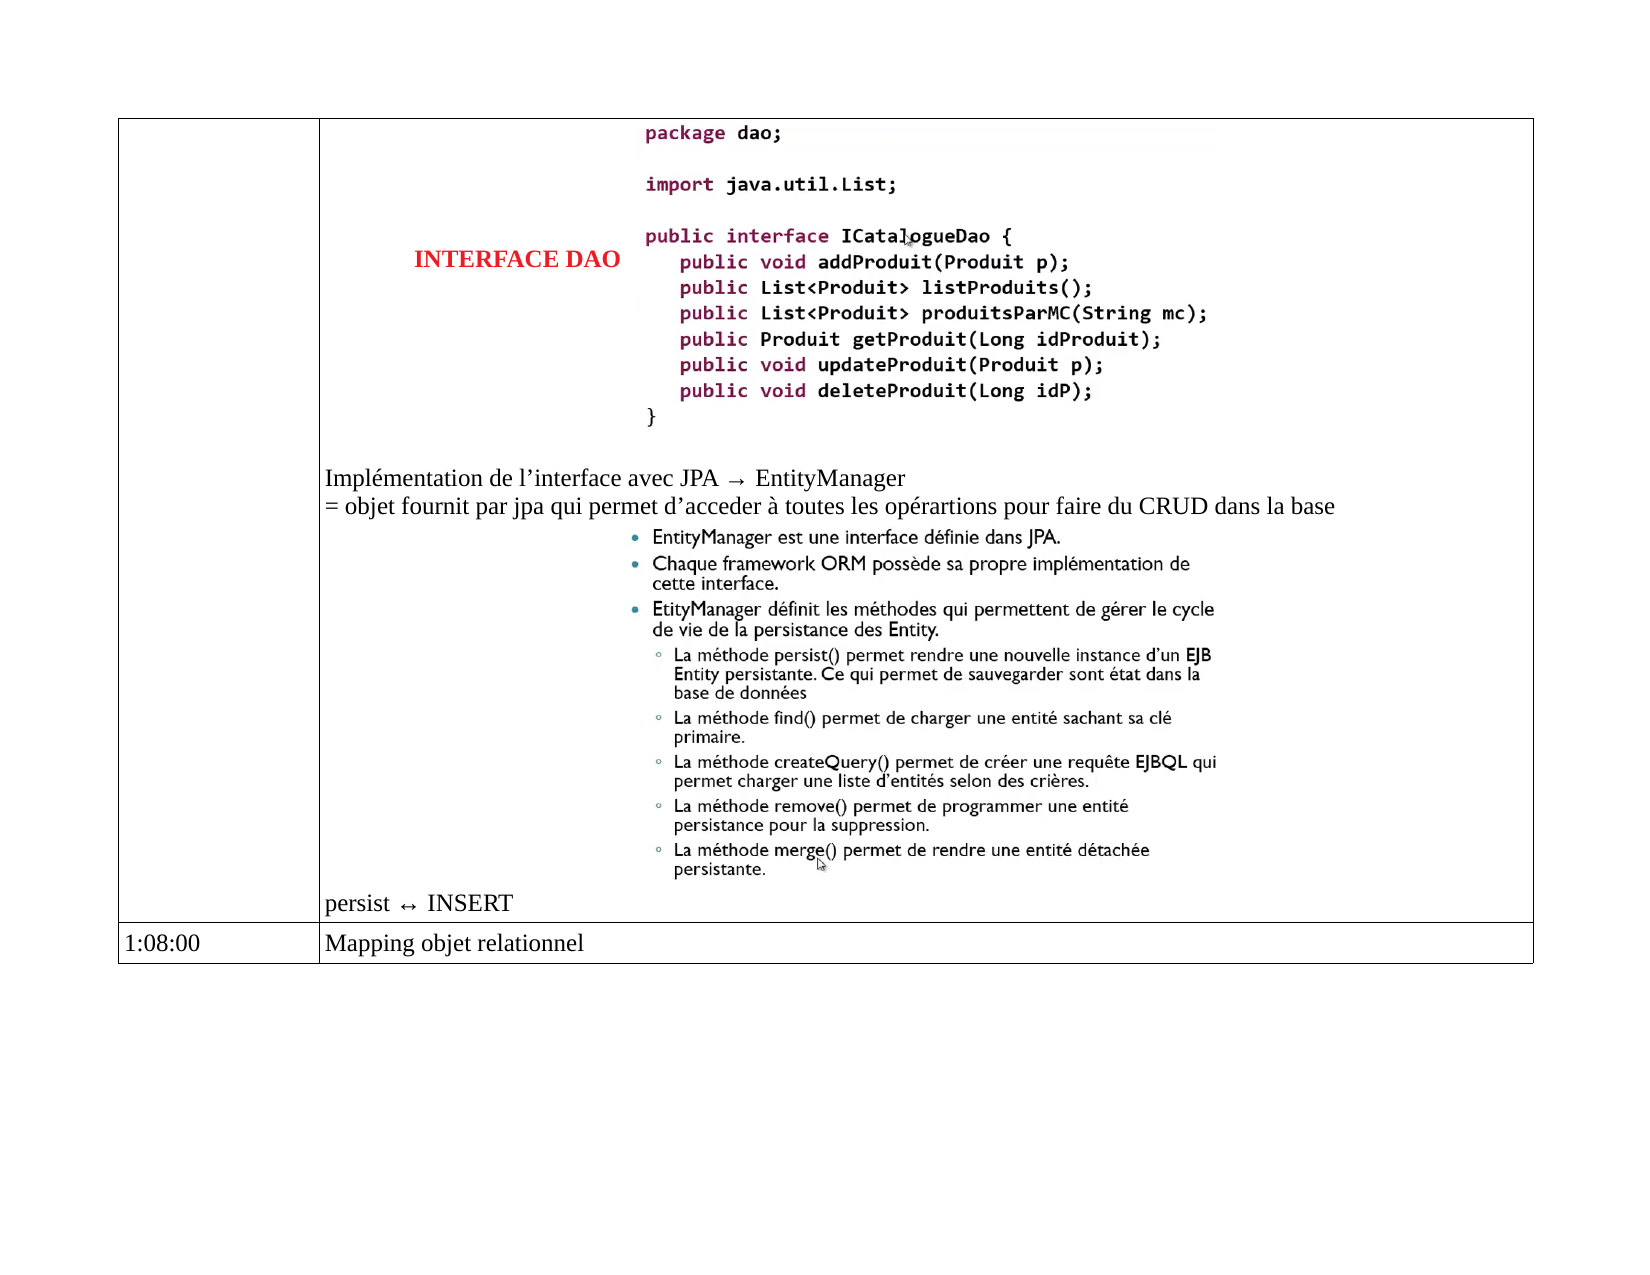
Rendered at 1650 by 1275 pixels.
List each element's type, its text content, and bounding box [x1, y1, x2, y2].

picture [636, 123, 1215, 434]
table_cell 1:08:00 [119, 923, 319, 962]
picture [618, 520, 1234, 888]
table_cell [119, 119, 319, 922]
table_cell Mapping objet relationnel → un objet Entity manager permet de gérer les entités. Sous Spring les annotations permettent de le supprimer, on l’injecte directement. → on spécifie l’unité de persistance à l’EntityManagerFactory, puis l’objet entityManger est initialisé grâce à EntityManagerFactory → l’entityManager avec persist(p) fait un INSERT INTO. Chaque opération se déroule au sein d’une transaction (commit, rollback), gérée grâce à un try /catch, obligatoire dans la gestion des données pour garantir la sécurité. Voici comment faire une transaction → avec spring le code technique ne sera plus rédigé (plomberie technique fournie) → sera utilisé uniquement entityManager.persist() Consulter la liste des produits (avec utilisation de l’entity manager) p permet de selectionner tous les champs de l’entité Produit p p ici c’est l’alias, j’aurais pu l’appeler c. si l’on veut cibler un attribut particulier de l’entité Produit on fait p.attribut désiré → une fois la requête effectuée, on récupère la liste avec query.getResultList(); la requete de createQuery est du HQL (Hibernate Query Langage) ou est spécifié uniquement les classes, jamais les tables on ne manipule pas les tables , mais les classes et les relations entre les classes 1 SGBD = 1 dialecte SQL HQL nommé aussi JPAQL → traduction universelle → Dialectes SQL des différents SGBD selon le SGBD utilisé Sélectionner les produit dont la désignation contient un mot clé :x → chaine de caractère recherchée, c’est le paramètre :x → x setParameter → mc = la chaine de caractère passée en paramètre Sélectionner un tuple de la base de donnée par son id = sélectionner un produit Mettre à jour un produit Supprimer un produit [320, 923, 1533, 962]
table_cell Exemple de déploiement : l’interface DAO Implémentation de l’interface avec JPA → EntityManager = objet fournit par jpa qui permet d’acceder à toutes les opérartions pour faire du CRUD dans la base persist ↔ INSERT [320, 119, 1533, 922]
